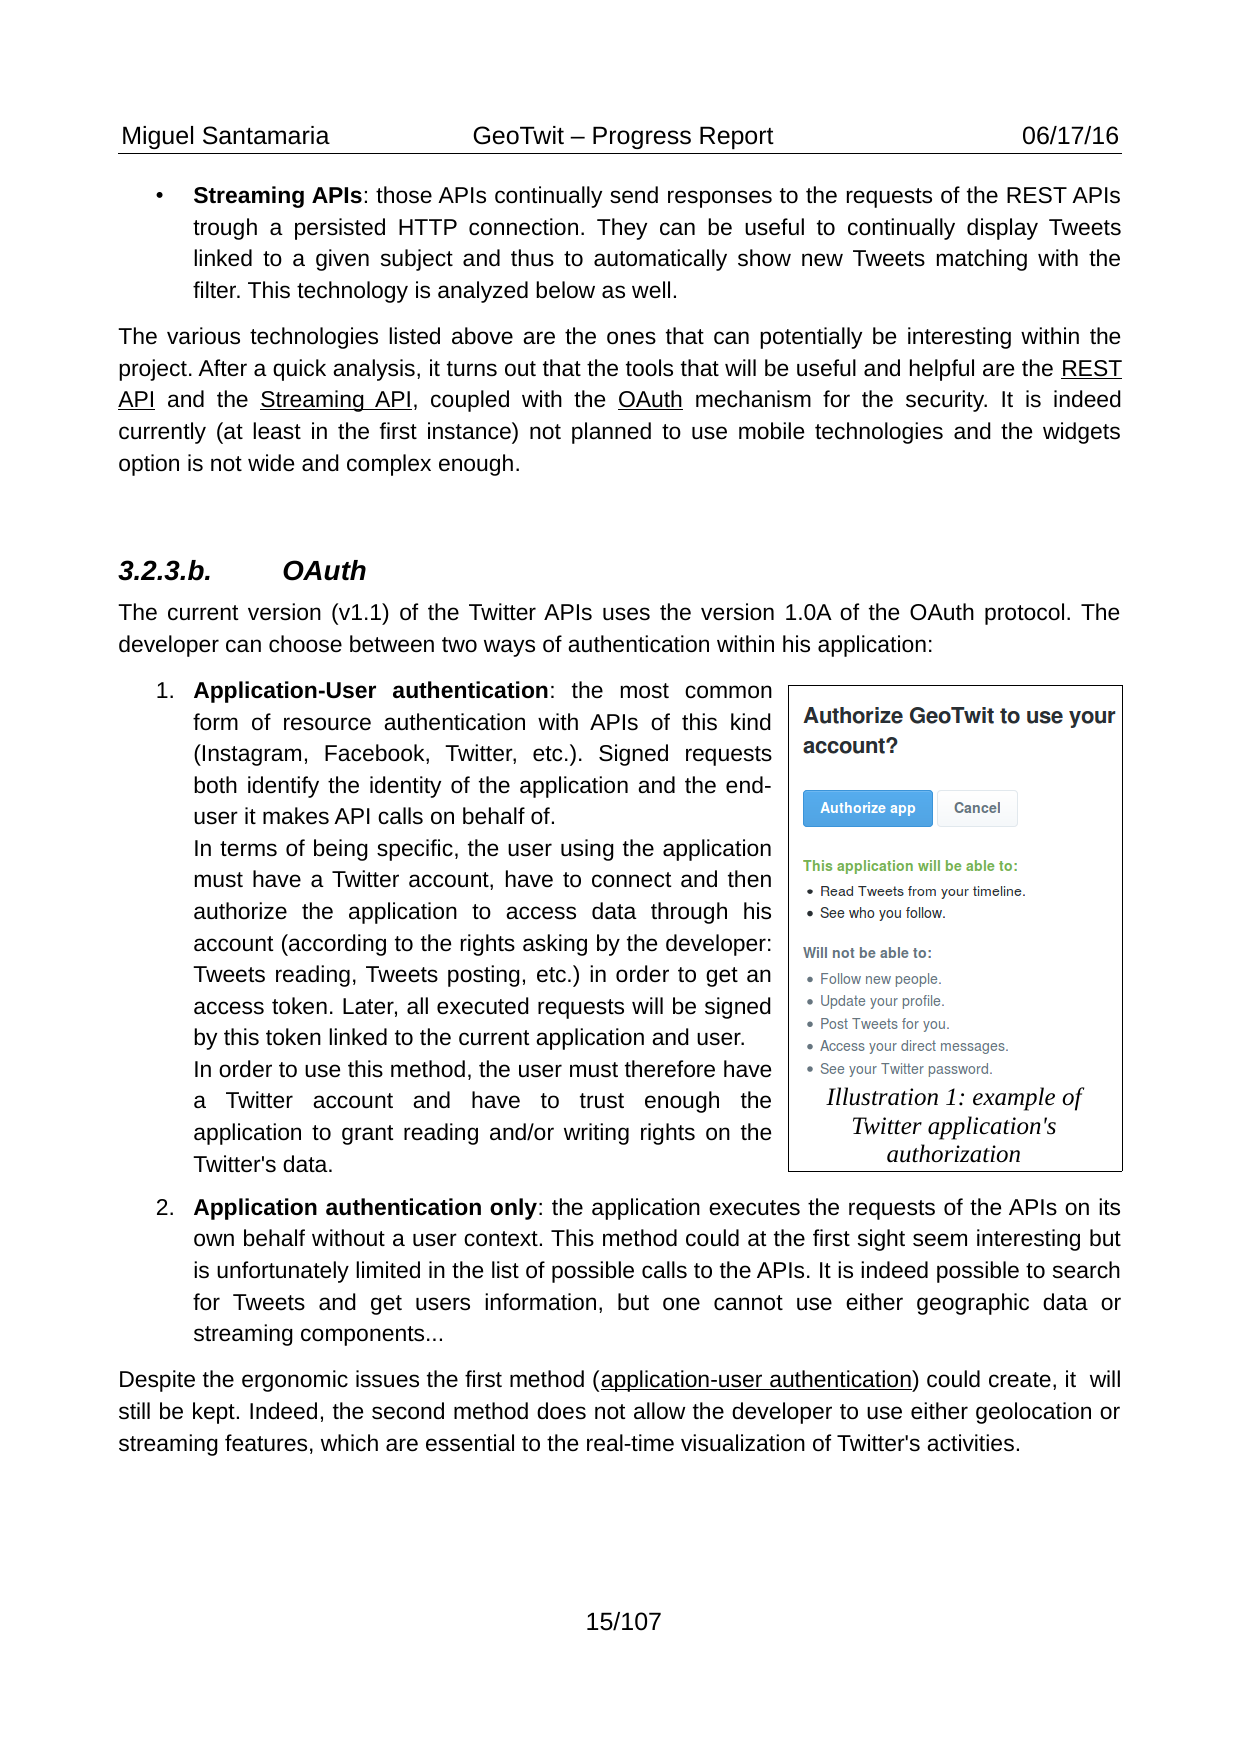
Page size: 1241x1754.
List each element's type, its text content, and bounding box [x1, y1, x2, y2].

list [789, 686, 1122, 1171]
text Despite the ergonomic issues the first method (application-user authentication) could create, it will still be kept. Indeed, the second method does not allow the developer to use either geolocation or streaming features, which are essential to the real-time visualization of Twitter's activities. [118, 1366, 1122, 1456]
picture [790, 700, 1122, 1082]
list Application authentication only: the application executes the requests of the APIs on its own behalf without a user context. This method could at the first sight seem interesting but is unfortunately limited in the list of possible calls to the APIs. It is indeed possible to search for Tweets and get users information, but one cannot use either geographic data or streaming components... [156, 1194, 1122, 1346]
list Streaming APIs: those APIs continually send responses to the requests of the REST APIs trough a persisted HTTP connection. They can be useful to continually display Tweets linked to a given subject and thus to automatically show new Tweets matching with the filter. This technology is analyzed below as well. [156, 182, 1122, 303]
list Application-User authentication: the most common form of resource authentication with APIs of this kind (Instagram, Facebook, Twitter, etc.). Signed requests both identify the identity of the application and the end-user it makes API calls on behalf of. [156, 677, 1122, 830]
text The various technologies listed above are the ones that can potentially be interesting within the project. After a quick analysis, it turns out that the tools that will be useful and helpful are the REST API and the Streaming API, coupled with the OAuth mechanism for the security. It is indeed currently (at least in the first instance) not planned to use mobile technologies and the widgets option is not wide and complex enough. [118, 323, 1122, 476]
list Illustration 1: example of Twitter application's authorization [791, 1082, 1119, 1168]
list In order to use this method, the user must therefore have a Twitter account and have to trust enough the application to grant reading and/or writing rights on the Twitter's data. [156, 1056, 1122, 1177]
text The current version (v1.1) of the Twitter APIs uses the version 1.0A of the OAuth protocol. The developer can choose between two ways of authentication within his application: [118, 599, 1122, 657]
list In terms of being specific, the user using the application must have a Twitter account, have to connect and then authorize the application to access data through his account (according to the rights asking by the developer: Tweets reading, Tweets posting, etc.) in order to get an access token. Later, all executed requests will be signed by this token linked to the current application and user. [156, 835, 788, 1051]
subtitle OAuth [118, 555, 1122, 587]
